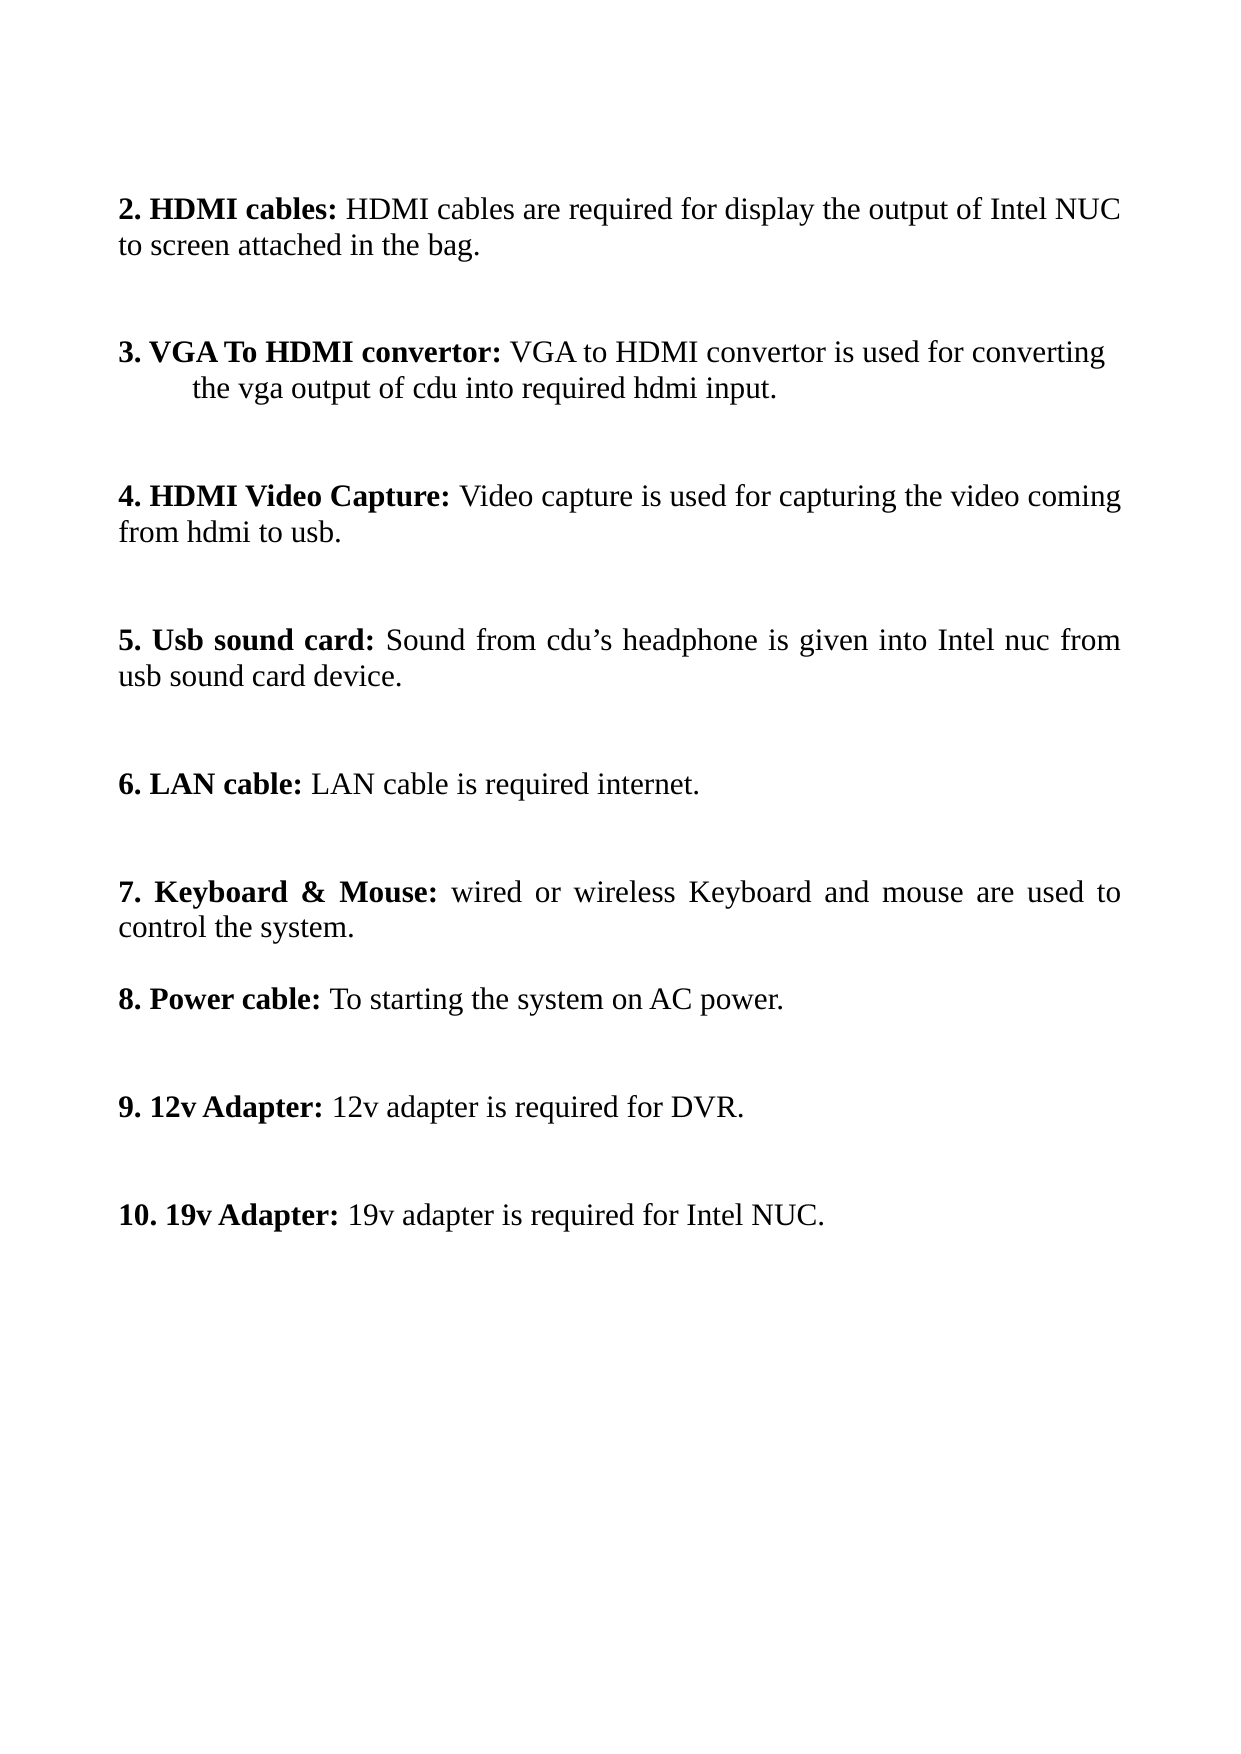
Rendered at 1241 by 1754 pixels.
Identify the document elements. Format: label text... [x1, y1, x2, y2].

text 3. VGA To HDMI convertor: VGA to HDMI convertor is used for converting [118, 334, 1122, 370]
text 9. 12v Adapter: 12v adapter is required for DVR. [118, 1088, 1122, 1124]
text 6. LAN cable: LAN cable is required internet. [118, 765, 1122, 801]
text 4. HDMI Video Capture: Video capture is used for capturing the video coming from hdmi to usb. [118, 477, 1122, 549]
text 2. HDMI cables: HDMI cables are required for display the output of Intel NUC to screen attached in the bag. [118, 190, 1122, 262]
text 10. 19v Adapter: 19v adapter is required for Intel NUC. [118, 1196, 1122, 1232]
text 7. Keyboard & Mouse: wired or wireless Keyboard and mouse are used to control the system. [118, 873, 1122, 945]
text 8. Power cable: To starting the system on AC power. [118, 981, 1122, 1017]
text 5. Usb sound card: Sound from cdu’s headphone is given into Intel nuc from usb sound card device. [118, 621, 1122, 693]
text the vga output of cdu into required hdmi input. [118, 370, 1122, 406]
